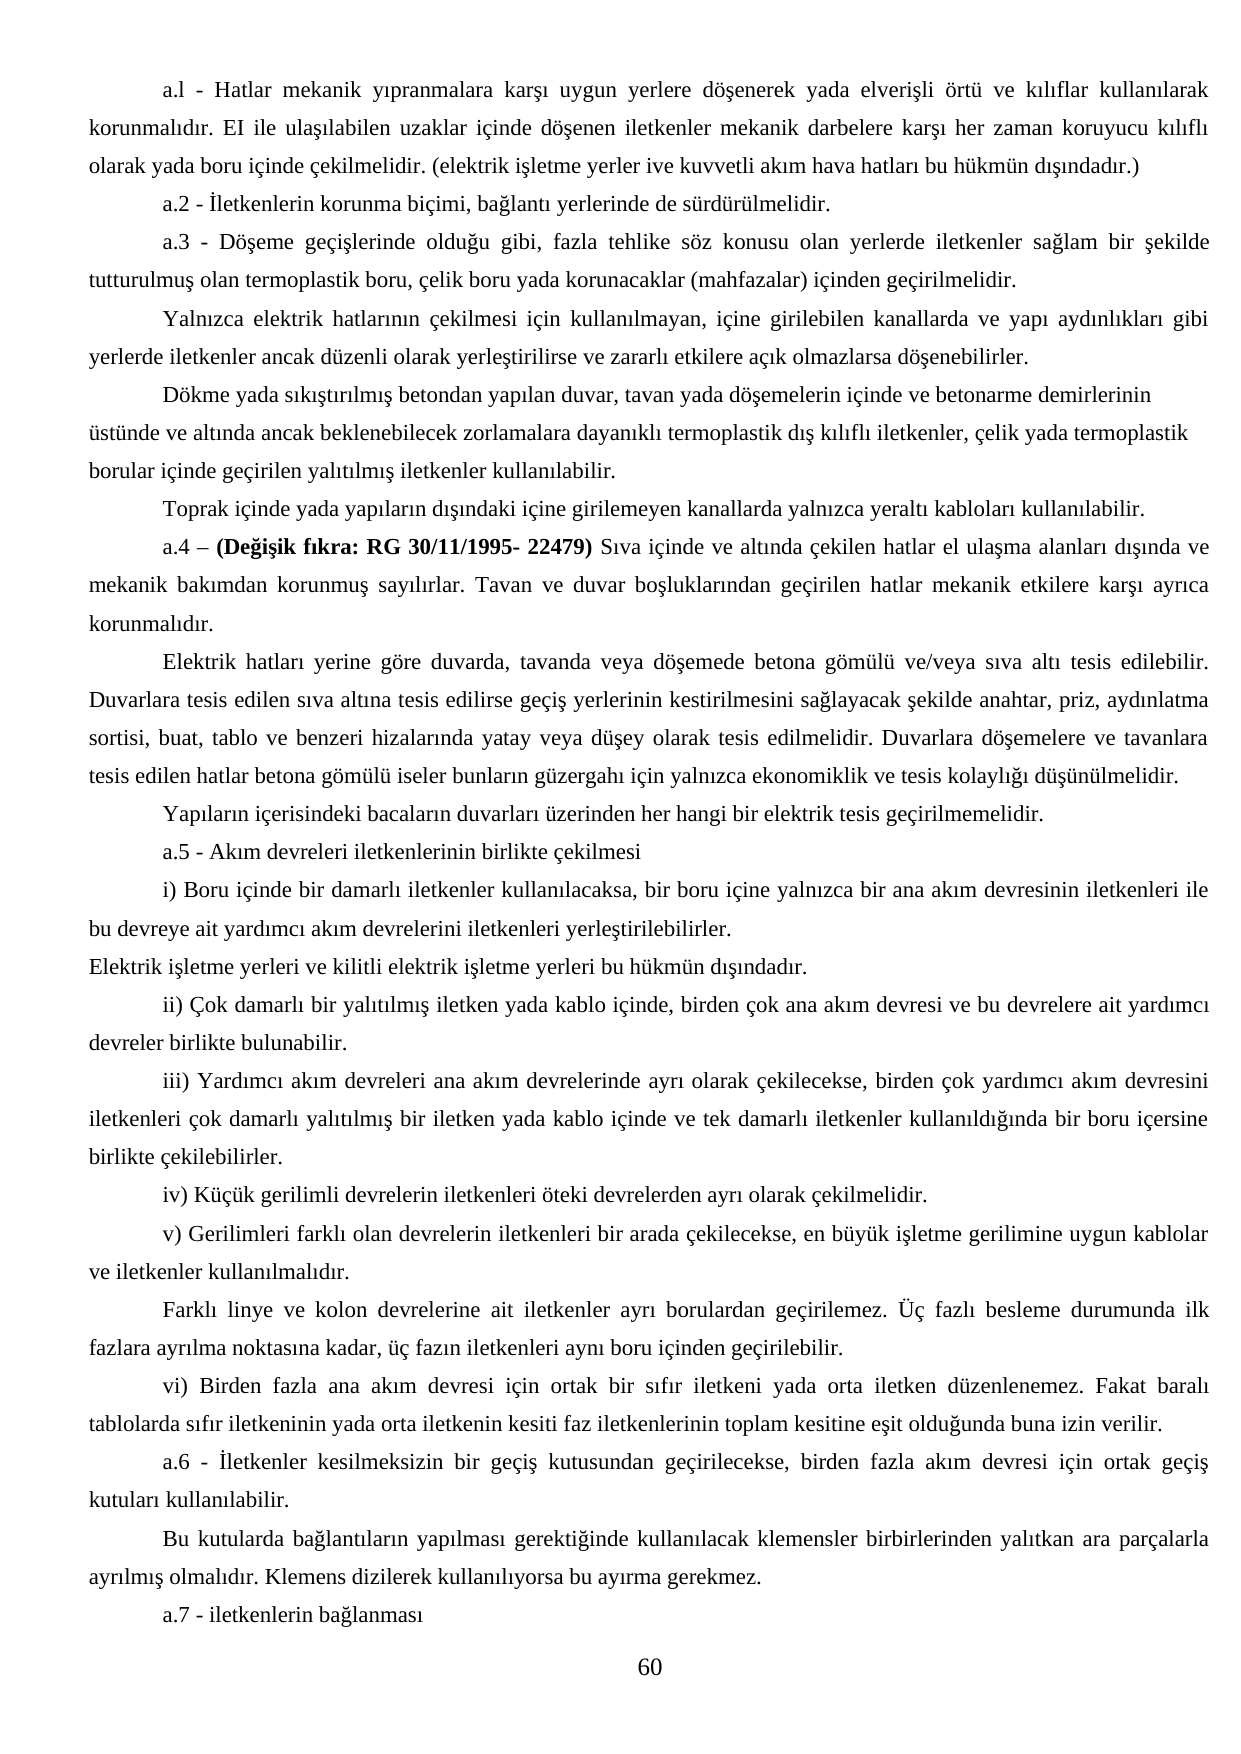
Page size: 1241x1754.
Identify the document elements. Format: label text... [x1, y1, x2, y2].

text vi) Birden fazla ana akım devresi için ortak bir sıfır iletkeni yada orta iletken düzenlenemez. Fakat baralı tablolarda sıfır iletkeninin yada orta iletkenin kesiti faz iletkenlerinin toplam kesitine eşit olduğunda buna izin verilir. [88, 1373, 1211, 1437]
text v) Gerilimleri farklı olan devrelerin iletkenleri bir arada çekilecekse, en büyük işletme gerilimine uygun kablolar ve iletkenler kullanılmalıdır. [88, 1221, 1211, 1284]
text Farklı linye ve kolon devrelerine ait iletkenler ayrı borulardan geçirilemez. Üç fazlı besleme durumunda ilk fazlara ayrılma noktasına kadar, üç fazın iletkenleri aynı boru içinden geçirilebilir. [88, 1297, 1211, 1360]
text a.5 - Akım devreleri iletkenlerinin birlikte çekilmesi [88, 839, 1211, 865]
text a.4 – (Değişik fıkra: RG 30/11/1995- 22479) Sıva içinde ve altında çekilen hatlar el ulaşma alanları dışında ve mekanik bakımdan korunmuş sayılırlar. Tavan ve duvar boşluklarından geçirilen hatlar mekanik etkilere karşı ayrıca korunmalıdır. [88, 534, 1211, 636]
text iii) Yardımcı akım devreleri ana akım devrelerinde ayrı olarak çekilecekse, birden çok yardımcı akım devresini iletkenleri çok damarlı yalıtılmış bir iletken yada kablo içinde ve tek damarlı iletkenler kullanıldığında bir boru içersine birlikte çekilebilirler. [88, 1068, 1211, 1170]
text ii) Çok damarlı bir yalıtılmış iletken yada kablo içinde, birden çok ana akım devresi ve bu devrelere ait yardımcı devreler birlikte bulunabilir. [88, 992, 1211, 1055]
text a.2 - İletkenlerin korunma biçimi, bağlantı yerlerinde de sürdürülmelidir. [88, 191, 1211, 217]
text a.3 - Döşeme geçişlerinde olduğu gibi, fazla tehlike söz konusu olan yerlerde iletkenler sağlam bir şekilde tutturulmuş olan termoplastik boru, çelik boru yada korunacaklar (mahfazalar) içinden geçirilmelidir. [88, 229, 1211, 293]
text a.6 - İletkenler kesilmeksizin bir geçiş kutusundan geçirilecekse, birden fazla akım devresi için ortak geçiş kutuları kullanılabilir. [88, 1449, 1211, 1513]
text Dökme yada sıkıştırılmış betondan yapılan duvar, tavan yada döşemelerin içinde ve betonarme demirlerinin üstünde ve altında ancak beklenebilecek zorlamalara dayanıklı termoplastik dış kılıflı iletkenler, çelik yada termoplastik borular içinde geçirilen yalıtılmış iletkenler kullanılabilir. [88, 382, 1211, 483]
text Yalnızca elektrik hatlarının çekilmesi için kullanılmayan, içine girilebilen kanallarda ve yapı aydınlıkları gibi yerlerde iletkenler ancak düzenli olarak yerleştirilirse ve zararlı etkilere açık olmazlarsa döşenebilirler. [88, 306, 1211, 369]
text i) Boru içinde bir damarlı iletkenler kullanılacaksa, bir boru içine yalnızca bir ana akım devresinin iletkenleri ile bu devreye ait yardımcı akım devrelerini iletkenleri yerleştirilebilirler. [88, 877, 1211, 941]
text Elektrik hatları yerine göre duvarda, tavanda veya döşemede betona gömülü ve/veya sıva altı tesis edilebilir. Duvarlara tesis edilen sıva altına tesis edilirse geçiş yerlerinin kestirilmesini sağlayacak şekilde anahtar, priz, aydınlatma sortisi, buat, tablo ve benzeri hizalarında yatay veya düşey olarak tesis edilmelidir. Duvarlara döşemelere ve tavanlara tesis edilen hatlar betona gömülü iseler bunların güzergahı için yalnızca ekonomiklik ve tesis kolaylığı düşünülmelidir. [88, 649, 1211, 788]
text Yapıların içerisindeki bacaların duvarları üzerinden her hangi bir elektrik tesis geçirilmemelidir. [88, 801, 1211, 827]
text Toprak içinde yada yapıların dışındaki içine girilemeyen kanallarda yalnızca yeraltı kabloları kullanılabilir. [88, 496, 1211, 522]
text a.l - Hatlar mekanik yıpranmalara karşı uygun yerlere döşenerek yada elverişli örtü ve kılıflar kullanılarak korunmalıdır. EI ile ulaşılabilen uzaklar içinde döşenen iletkenler mekanik darbelere karşı her zaman koruyucu kılıflı olarak yada boru içinde çekilmelidir. (elektrik işletme yerler ive kuvvetli akım hava hatları bu hükmün dışındadır.) [88, 77, 1211, 178]
text a.7 - iletkenlerin bağlanması [88, 1602, 1211, 1627]
text Elektrik işletme yerleri ve kilitli elektrik işletme yerleri bu hükmün dışındadır. [88, 954, 1211, 979]
text iv) Küçük gerilimli devrelerin iletkenleri öteki devrelerden ayrı olarak çekilmelidir. [88, 1182, 1211, 1208]
text Bu kutularda bağlantıların yapılması gerektiğinde kullanılacak klemensler birbirlerinden yalıtkan ara parçalarla ayrılmış olmalıdır. Klemens dizilerek kullanılıyorsa bu ayırma gerekmez. [88, 1526, 1211, 1589]
